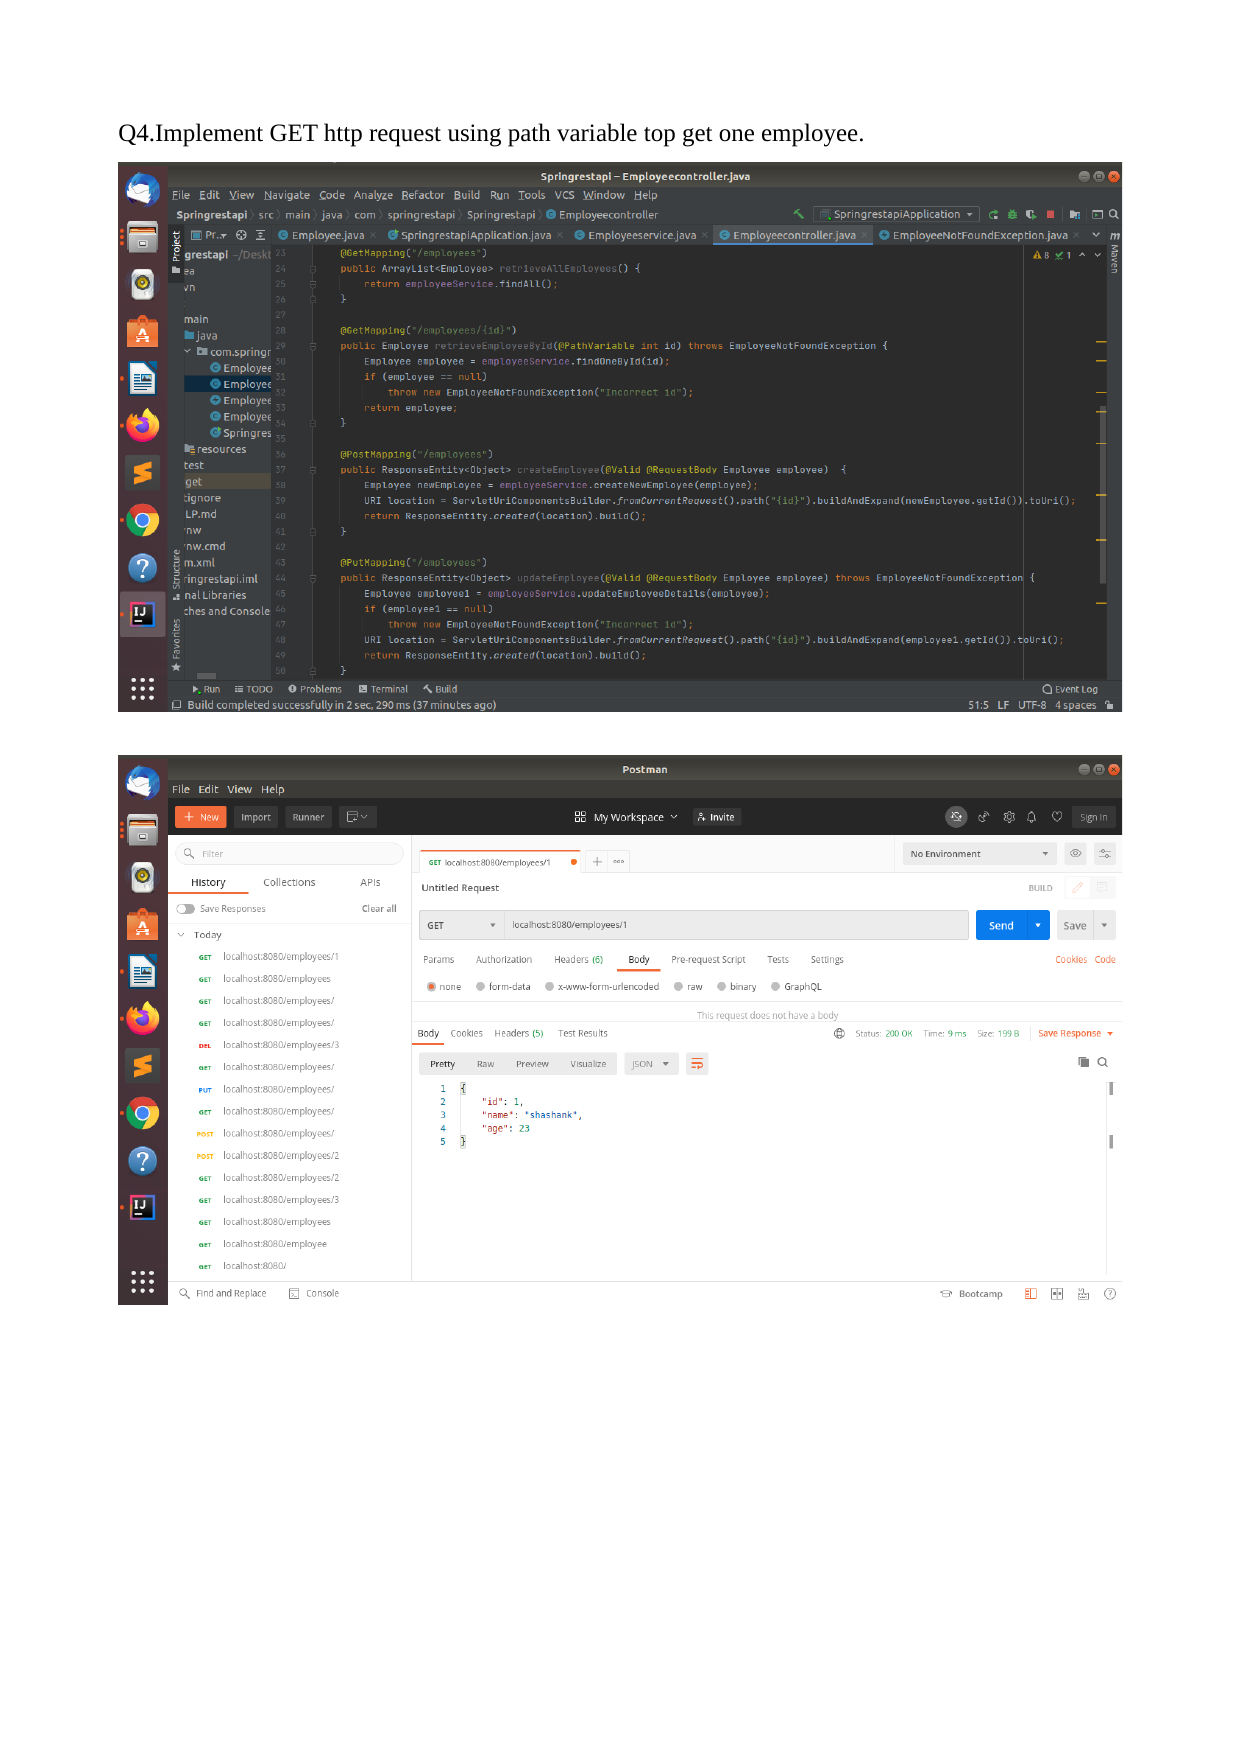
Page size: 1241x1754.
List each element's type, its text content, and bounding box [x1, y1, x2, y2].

text Q4.Implement GET http request using path variable top get one employee. [118, 118, 1122, 147]
picture [118, 755, 1123, 1305]
picture [118, 162, 1123, 712]
